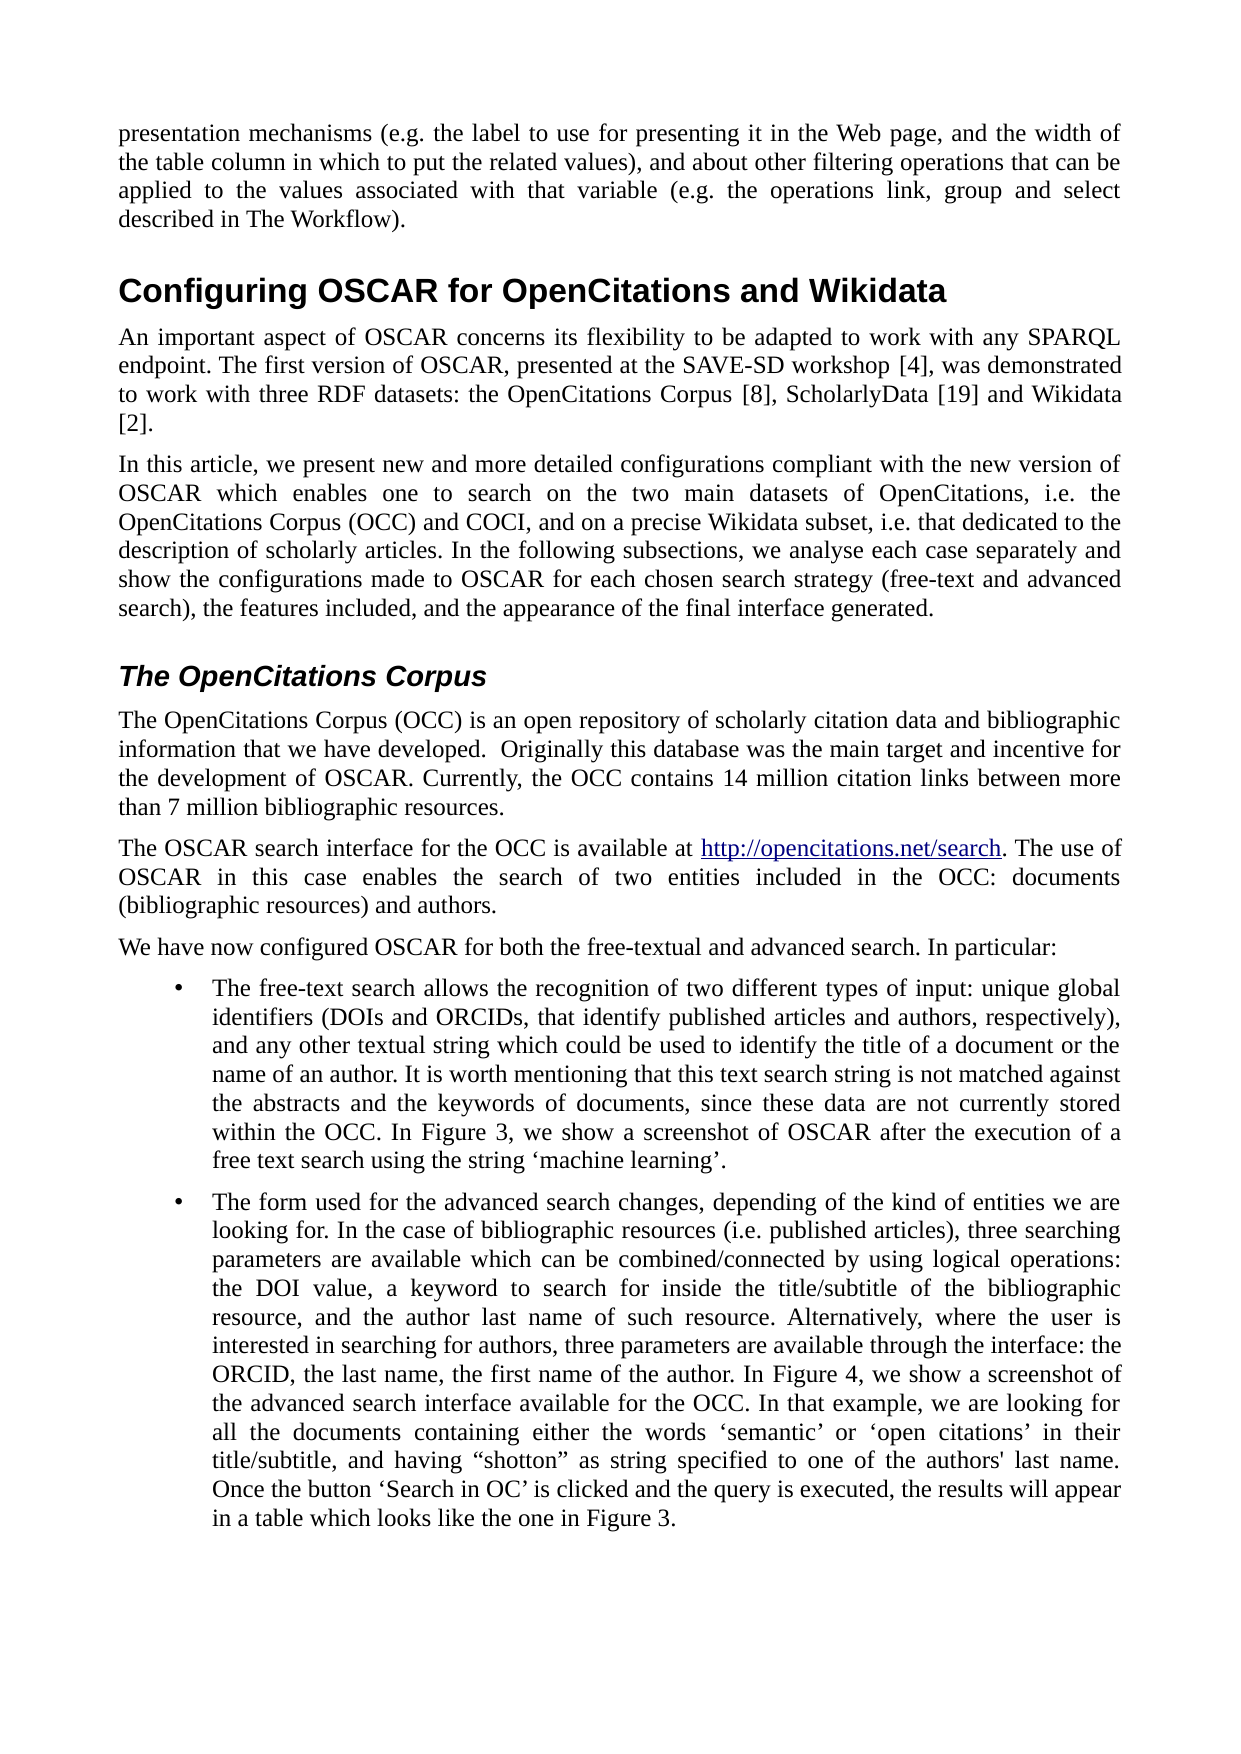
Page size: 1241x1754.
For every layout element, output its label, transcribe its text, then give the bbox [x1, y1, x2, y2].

list The free-text search allows the recognition of two different types of input: unique global identifiers (DOIs and ORCIDs, that identify published articles and authors, respectively), and any other textual string which could be used to identify the title of a document or the name of an author. It is worth mentioning that this text search string is not matched against the abstracts and the keywords of documents, since these data are not currently stored within the OCC. In Figure 3, we show a screenshot of OSCAR after the execution of a free text search using the string ‘machine learning’. [174, 973, 1122, 1174]
text In this article, we present new and more detailed configurations compliant with the new version of OSCAR which enables one to search on the two main datasets of OpenCitations, i.e. the OpenCitations Corpus (OCC) and COCI, and on a precise Wikidata subset, i.e. that dedicated to the description of scholarly articles. In the following subsections, we analyse each case separately and show the configurations made to OSCAR for each chosen search strategy (free-text and advanced search), the features included, and the appearance of the final interface generated. [118, 449, 1122, 622]
text We have now configured OSCAR for both the free-textual and advanced search. In particular: [118, 932, 1122, 960]
text presentation mechanisms (e.g. the label to use for presenting it in the Web page, and the width of the table column in which to put the related values), and about other filtering operations that can be applied to the values associated with that variable (e.g. the operations link, group and select described in The Workflow). [118, 118, 1122, 233]
list The form used for the advanced search changes, depending of the kind of entities we are looking for. In the case of bibliographic resources (i.e. published articles), three searching parameters are available which can be combined/connected by using logical operations: the DOI value, a keyword to search for inside the title/subtitle of the bibliographic resource, and the author last name of such resource. Alternatively, where the user is interested in searching for authors, three parameters are available through the interface: the ORCID, the last name, the first name of the author. In Figure 4, we show a screenshot of the advanced search interface available for the OCC. In that example, we are looking for all the documents containing either the words ‘semantic’ or ‘open citations’ in their title/subtitle, and having “shotton” as string specified to one of the authors' last name. Once the button ‘Search in OC’ is clicked and the query is executed, the results will appear in a table which looks like the one in Figure 3. [174, 1187, 1122, 1532]
subtitle The OpenCitations Corpus [118, 659, 1122, 693]
text The OpenCitations Corpus (OCC) is an open repository of scholarly citation data and bibliographic information that we have developed. Originally this database was the main target and incentive for the development of OSCAR. Currently, the OCC contains 14 million citation links between more than 7 million bibliographic resources. [118, 705, 1122, 820]
text The OSCAR search interface for the OCC is available at http://opencitations.net/search. The use of OSCAR in this case enables the search of two entities included in the OCC: documents (bibliographic resources) and authors. [118, 833, 1122, 919]
text An important aspect of OSCAR concerns its flexibility to be adapted to work with any SPARQL endpoint. The first version of OSCAR, presented at the SAVE-SD workshop [4], was demonstrated to work with three RDF datasets: the OpenCitations Corpus [8], ScholarlyData [19] and Wikidata [2]. [118, 322, 1122, 437]
subtitle Configuring OSCAR for OpenCitations and Wikidata [118, 271, 1122, 309]
